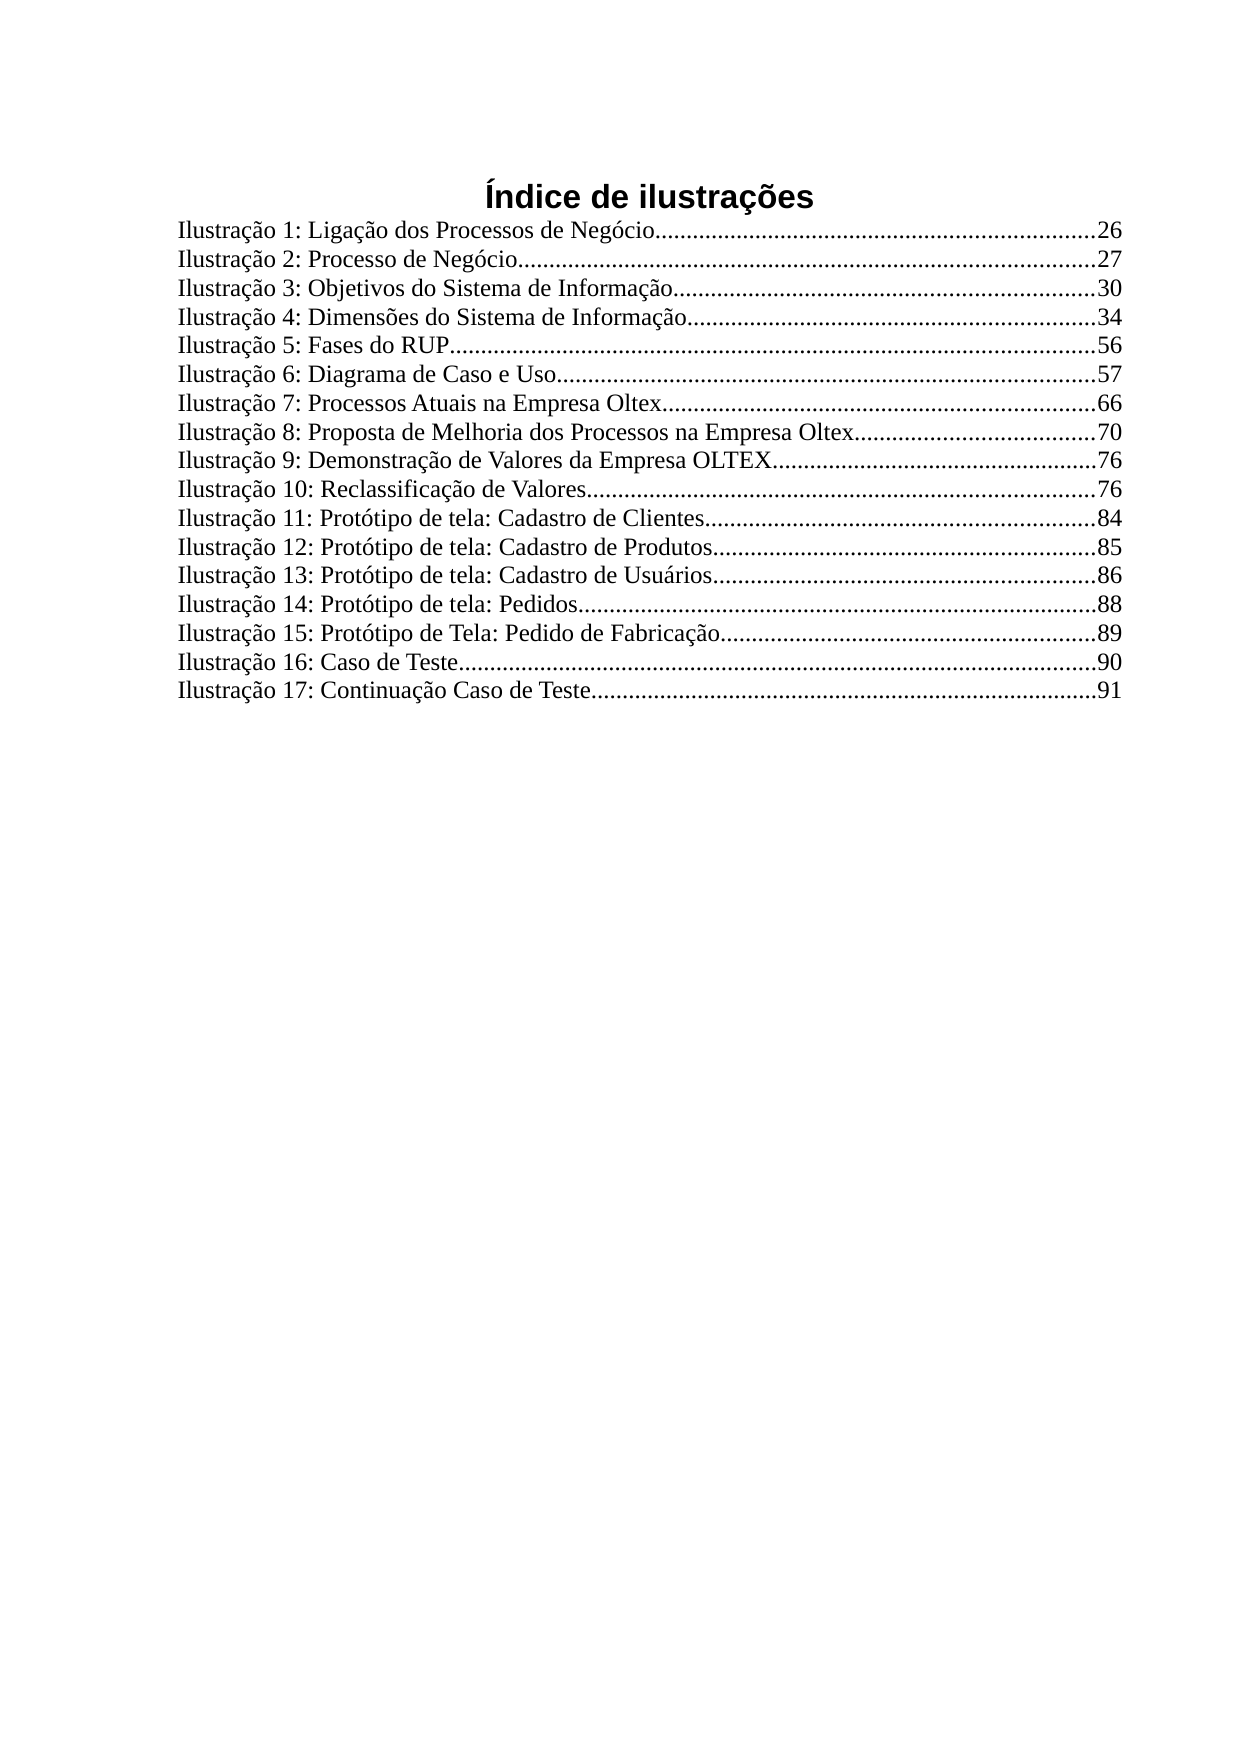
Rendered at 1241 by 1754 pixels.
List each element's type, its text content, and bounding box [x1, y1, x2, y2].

text Ilustração 3: Objetivos do Sistema de Informação 30 [177, 273, 1122, 302]
text Ilustração 14: Protótipo de tela: Pedidos 88 [177, 589, 1122, 618]
text Ilustração 8: Proposta de Melhoria dos Processos na Empresa Oltex 70 [177, 417, 1122, 446]
text Ilustração 9: Demonstração de Valores da Empresa OLTEX 76 [177, 446, 1122, 474]
text Ilustração 10: Reclassificação de Valores 76 [177, 474, 1122, 503]
text Ilustração 2: Processo de Negócio 27 [177, 244, 1122, 273]
text Ilustração 1: Ligação dos Processos de Negócio 26 [177, 216, 1122, 244]
text Ilustração 15: Protótipo de Tela: Pedido de Fabricação 89 [177, 618, 1122, 647]
text Ilustração 17: Continuação Caso de Teste 91 [177, 676, 1122, 704]
subtitle Índice de ilustrações [177, 177, 1122, 216]
text Ilustração 6: Diagrama de Caso e Uso 57 [177, 359, 1122, 388]
text Ilustração 13: Protótipo de tela: Cadastro de Usuários 86 [177, 561, 1122, 589]
text Ilustração 4: Dimensões do Sistema de Informação 34 [177, 302, 1122, 331]
text Ilustração 5: Fases do RUP 56 [177, 331, 1122, 359]
text Ilustração 12: Protótipo de tela: Cadastro de Produtos 85 [177, 532, 1122, 561]
text Ilustração 11: Protótipo de tela: Cadastro de Clientes 84 [177, 503, 1122, 532]
text Ilustração 16: Caso de Teste 90 [177, 647, 1122, 676]
text Ilustração 7: Processos Atuais na Empresa Oltex 66 [177, 388, 1122, 417]
